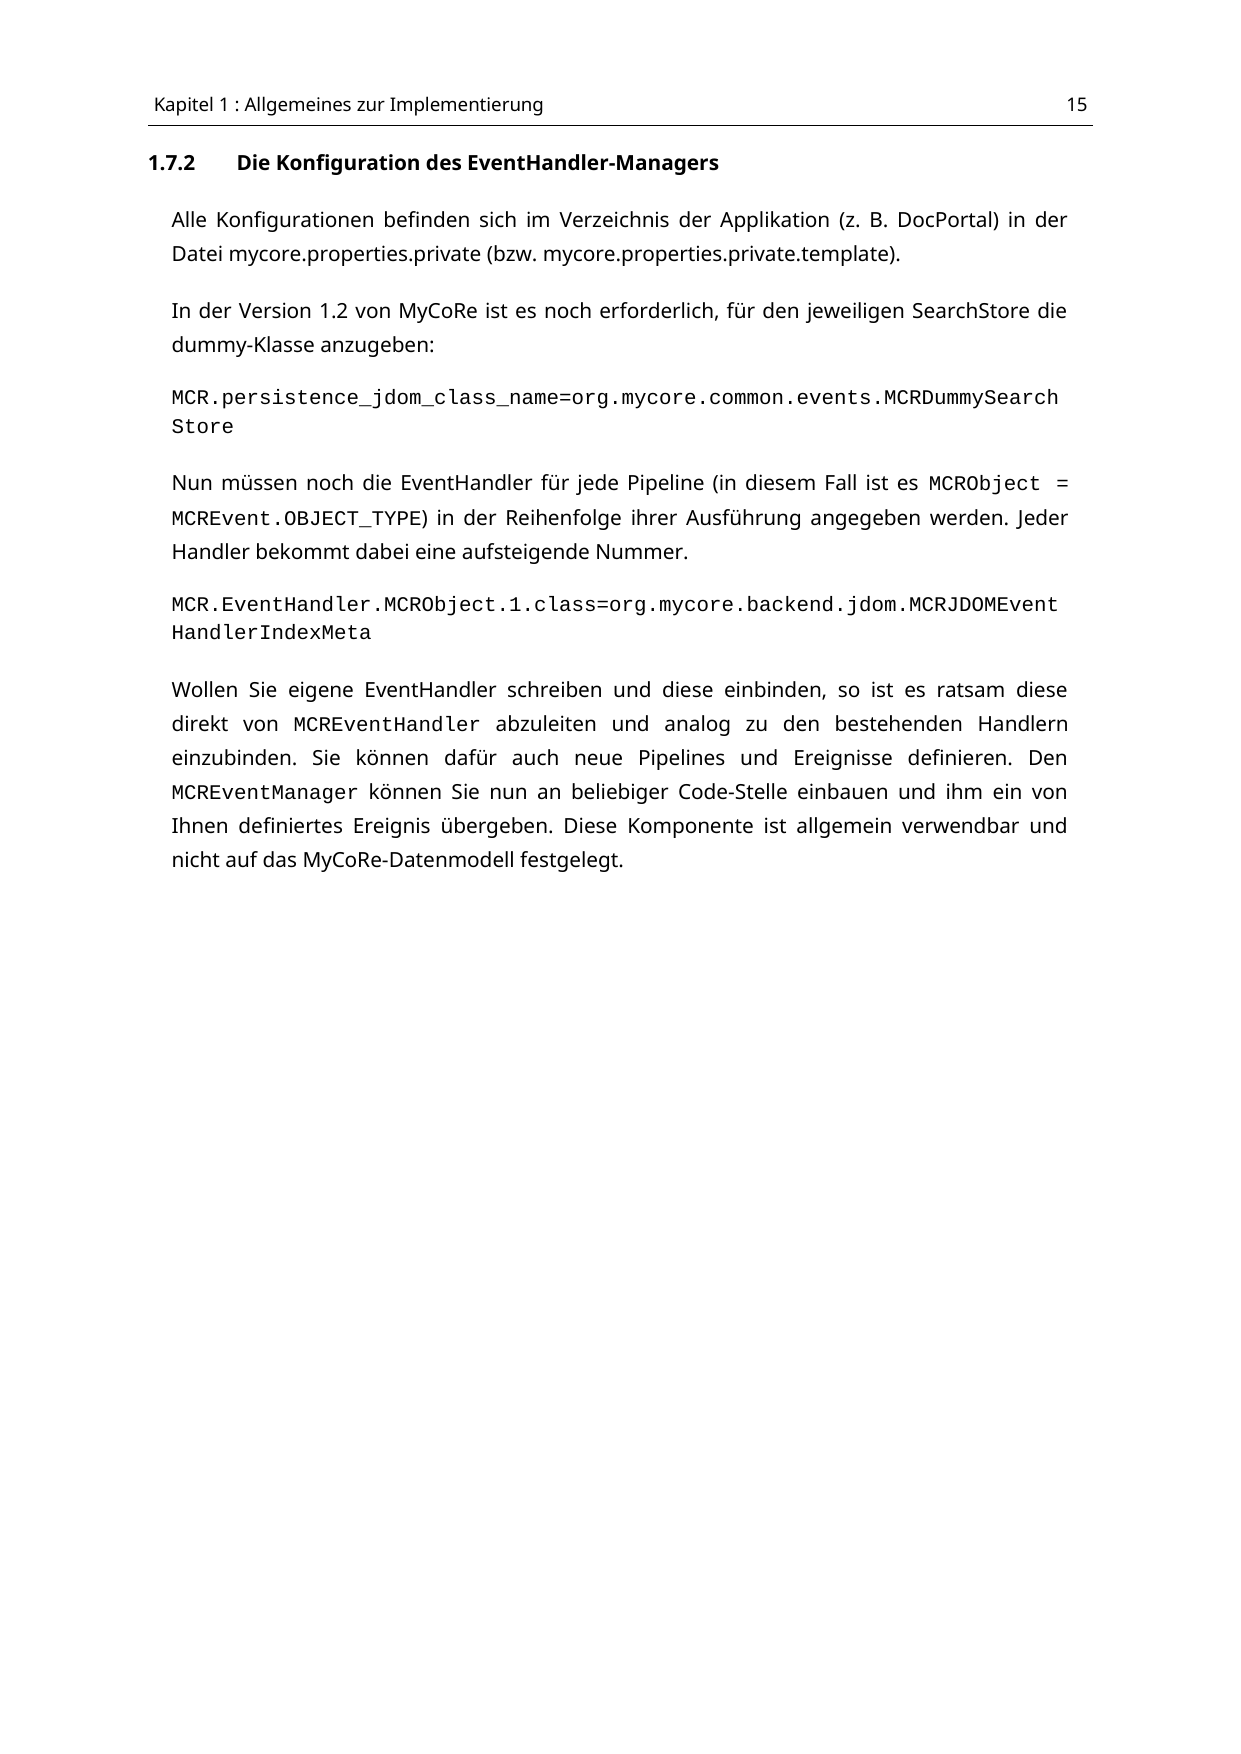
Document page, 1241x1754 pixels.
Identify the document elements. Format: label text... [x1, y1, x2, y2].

text Wollen Sie eigene EventHandler schreiben und diese einbinden, so ist es ratsam diese direkt von MCREventHandler abzuleiten und analog zu den bestehenden Handlern einzubinden. Sie können dafür auch neue Pipelines und Ereignisse definieren. Den MCREventManager können Sie nun an beliebiger Code-Stelle einbauen und ihm ein von Ihnen definiertes Ereignis übergeben. Diese Komponente ist allgemein verwendbar und nicht auf das MyCoRe-Datenmodell festgelegt. [171, 675, 1069, 873]
subtitle Die Konfiguration des EventHandler-Managers [148, 148, 1092, 176]
text In der Version 1.2 von MyCoRe ist es noch erforderlich, für den jeweiligen SearchStore die dummy-Klasse anzugeben: [171, 296, 1069, 358]
text MCR.persistence_jdom_class_name=org.mycore.common.events.MCRDummySearchStore [171, 387, 1069, 439]
text MCR.EventHandler.MCRObject.1.class=org.mycore.backend.jdom.MCRJDOMEventHandlerIndexMeta [171, 594, 1069, 646]
text Alle Konfigurationen befinden sich im Verzeichnis der Applikation (z. B. DocPortal) in der Datei mycore.properties.private (bzw. mycore.properties.private.template). [171, 205, 1069, 267]
text Nun müssen noch die EventHandler für jede Pipeline (in diesem Fall ist es MCRObject = MCREvent.OBJECT_TYPE) in der Reihenfolge ihrer Ausführung angegeben werden. Jeder Handler bekommt dabei eine aufsteigende Nummer. [171, 468, 1069, 565]
